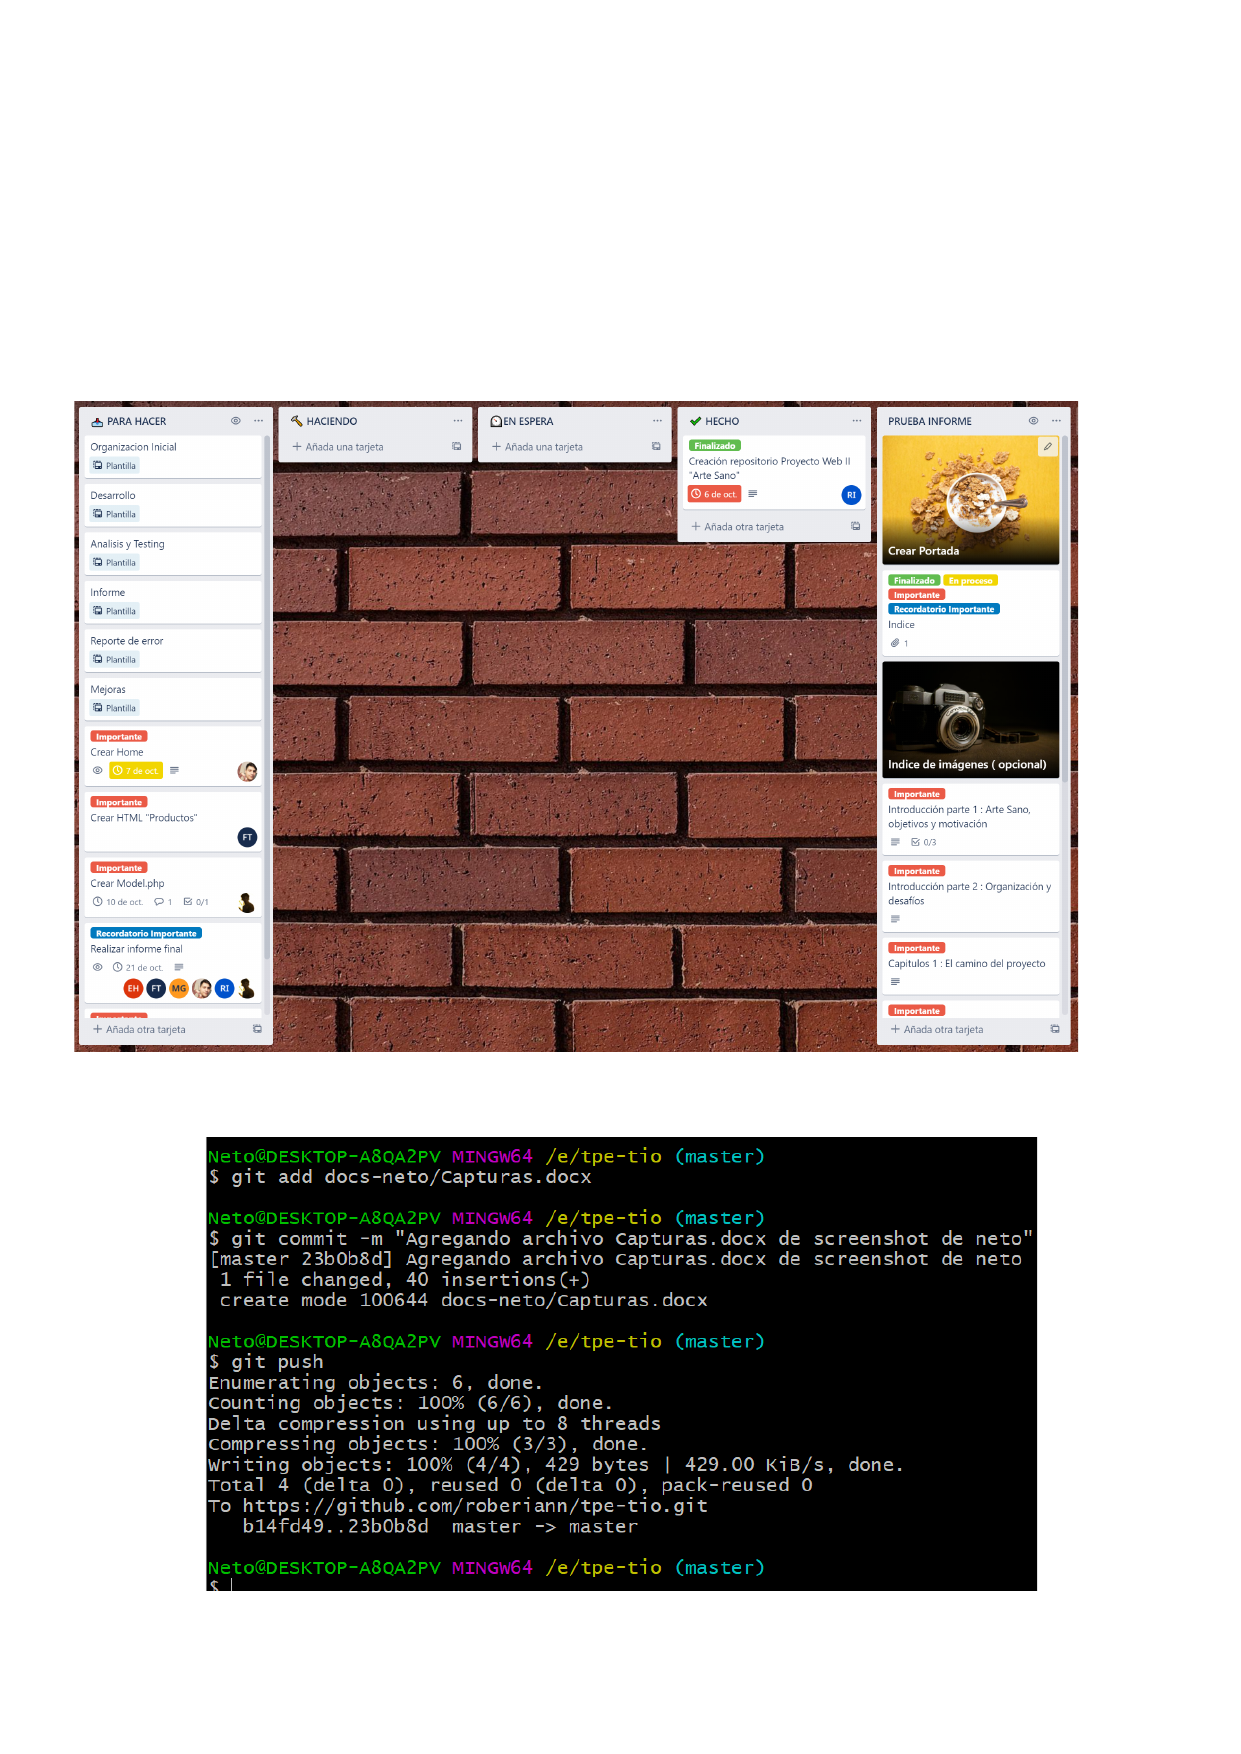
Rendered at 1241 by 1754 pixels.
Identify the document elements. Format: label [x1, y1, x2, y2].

picture [205, 1137, 1038, 1591]
picture [74, 401, 1079, 1052]
